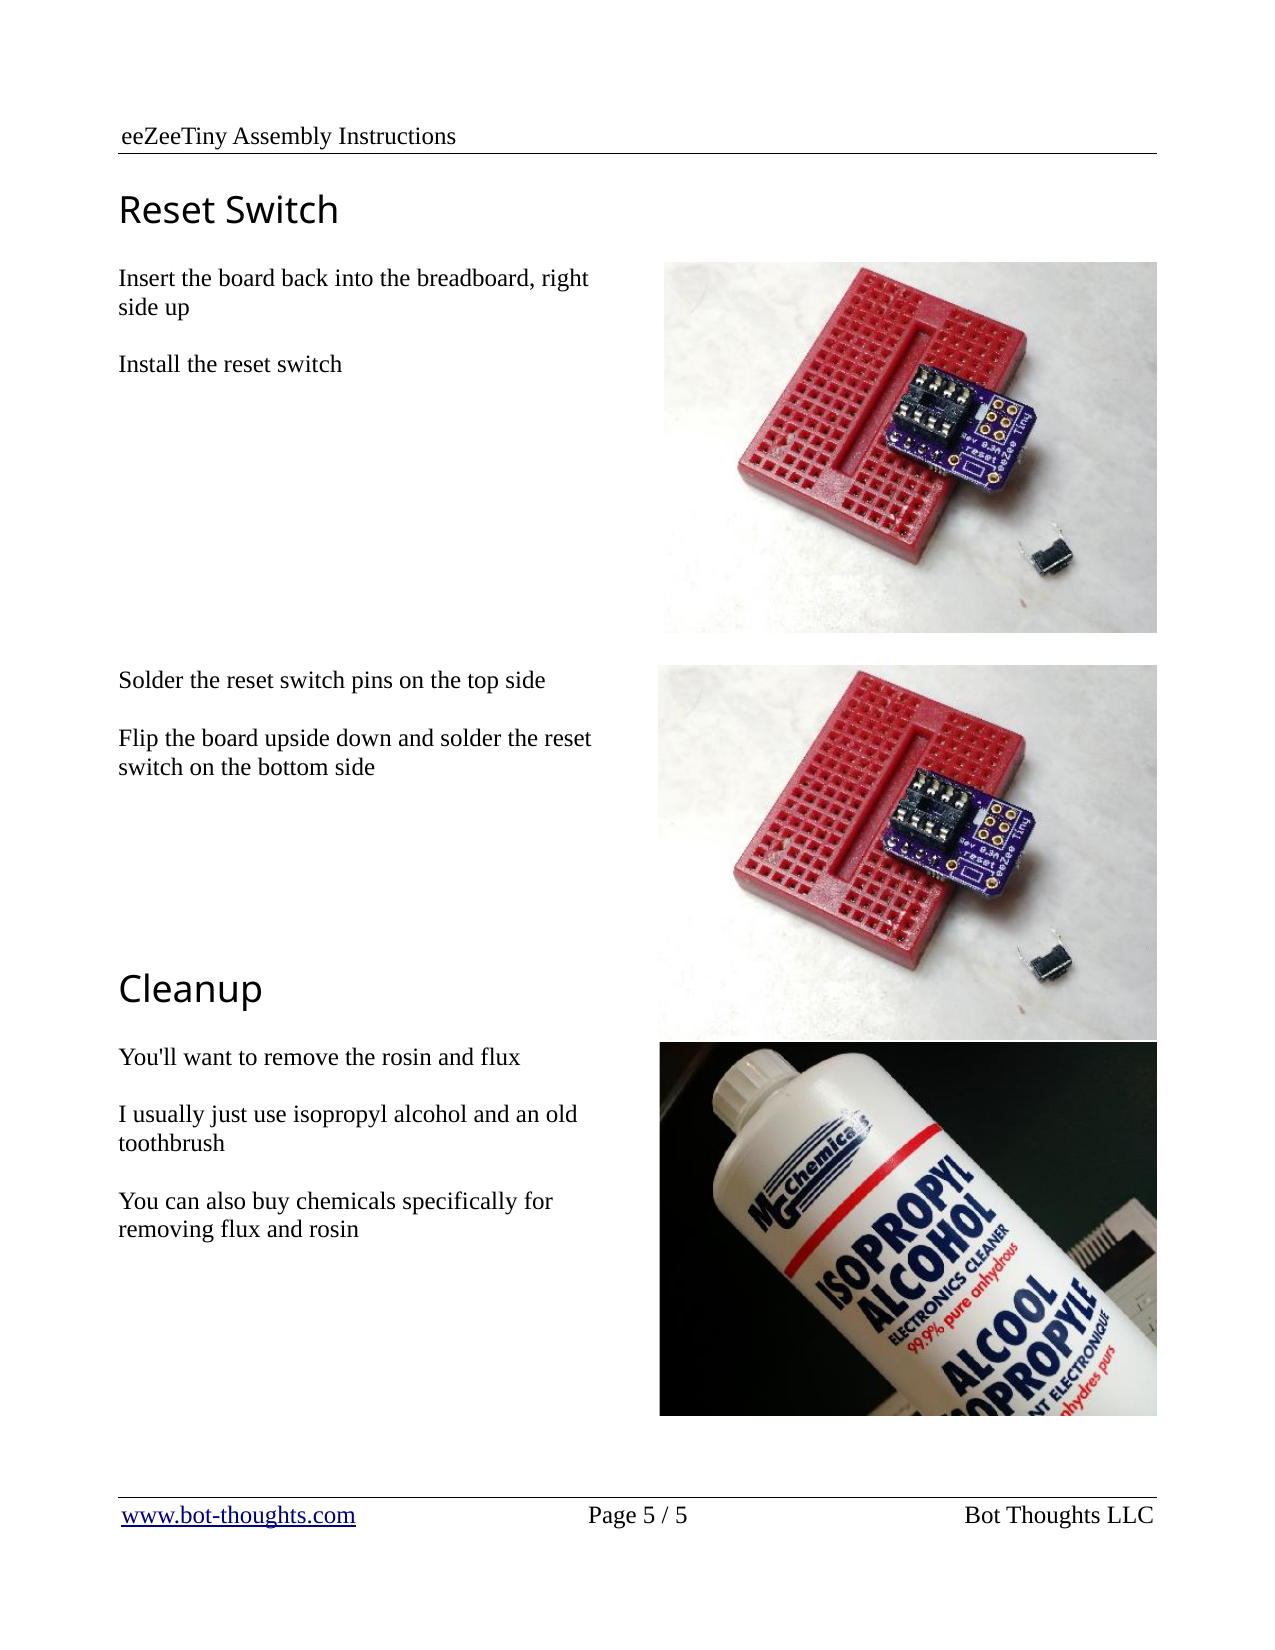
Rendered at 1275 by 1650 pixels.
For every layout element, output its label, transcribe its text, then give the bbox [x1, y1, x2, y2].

text Solder the reset switch pins on the top side [118, 665, 658, 694]
text I usually just use isopropyl alcohol and an old toothbrush [118, 1099, 659, 1157]
picture [659, 1042, 1157, 1416]
text Reset Switch [118, 183, 1157, 234]
text Flip the board upside down and solder the reset switch on the bottom side [118, 723, 658, 780]
text You'll want to remove the rosin and flux [118, 1042, 659, 1071]
text You can also buy chemicals specifically for removing flux and rosin [118, 1186, 659, 1243]
text Install the reset switch [118, 349, 663, 378]
picture [658, 665, 1157, 1040]
picture [663, 262, 1157, 633]
text Insert the board back into the breadboard, right side up [118, 263, 663, 320]
text Cleanup [118, 962, 658, 1013]
